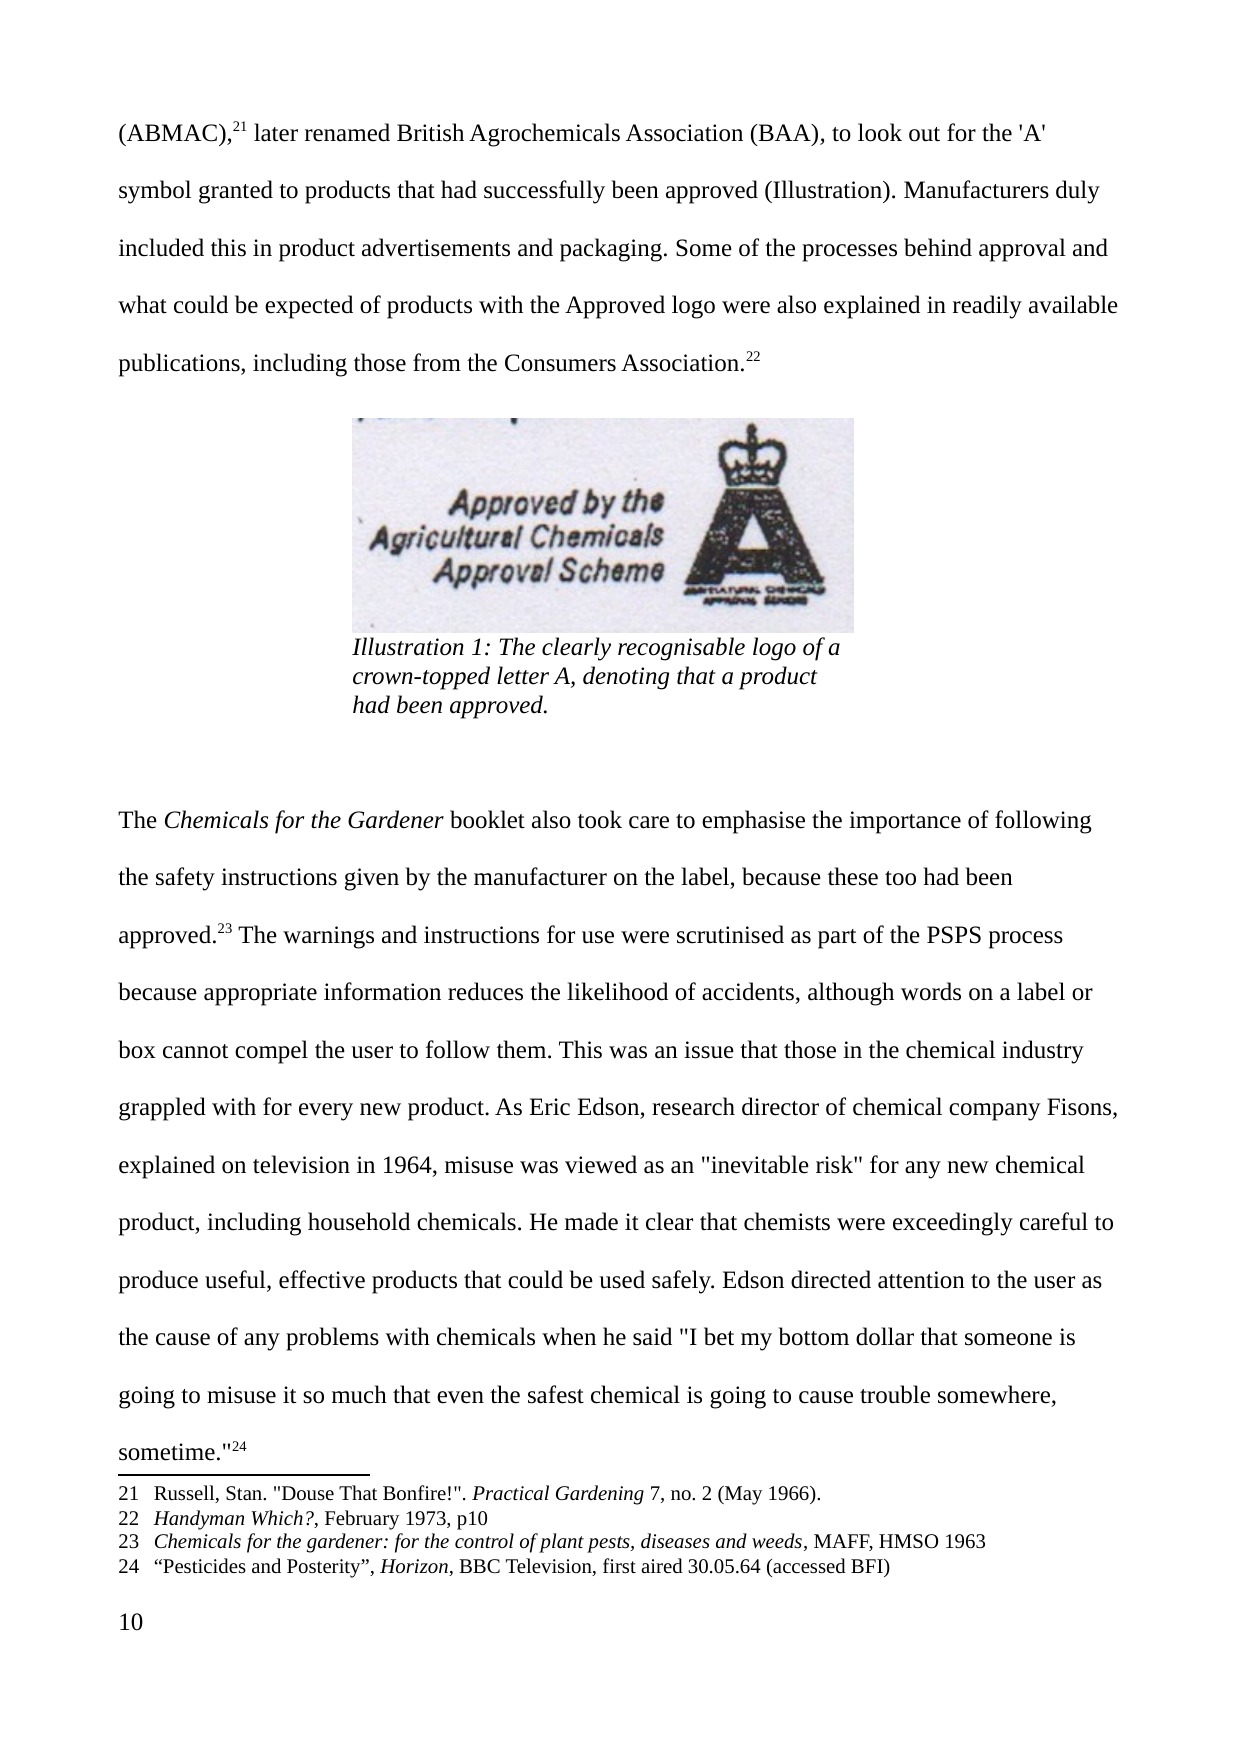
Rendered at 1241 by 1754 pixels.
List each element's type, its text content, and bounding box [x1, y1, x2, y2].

text “Pesticides and Posterity”, Horizon, BBC Television, first aired 30.05.64 (accessed BFI) [118, 1553, 1122, 1578]
picture [352, 418, 854, 633]
text The impact of this scheme on domestic users was that they were told that they could feel reassured that the new chemicals arriving on the market could be relied on to be safe (when the carefully worded precautions were followed) and effective. Garden chemical users were encouraged, through the government booklet Chemicals for the Gardener and via gardening magazines which picked up public relations material from the Association of British Manufacturers of Agricultural Chemicals (ABMAC), later renamed British Agrochemicals Association (BAA), to look out for the 'A' symbol granted to products that had successfully been approved (Illustration). Manufacturers duly included this in product advertisements and packaging. Some of the processes behind approval and what could be expected of products with the Approved logo were also explained in readily available publications, including those from the Consumers Association. [118, 118, 1122, 377]
text The Chemicals for the Gardener booklet also took care to emphasise the importance of following the safety instructions given by the manufacturer on the label, because these too had been approved. The warnings and instructions for use were scrutinised as part of the PSPS process because appropriate information reduces the likelihood of accidents, although words on a label or box cannot compel the user to follow them. This was an issue that those in the chemical industry grappled with for every new product. As Eric Edson, research director of chemical company Fisons, explained on television in 1964, misuse was viewed as an "inevitable risk" for any new chemical product, including household chemicals. He made it clear that chemists were exceedingly careful to produce useful, effective products that could be used safely. Edson directed attention to the user as the cause of any problems with chemicals when he said "I bet my bottom dollar that someone is going to misuse it so much that even the safest chemical is going to cause trouble somewhere, sometime." [118, 805, 1122, 1466]
text Russell, Stan. "Douse That Bonfire!". Practical Gardening 7, no. 2 (May 1966). [118, 1481, 1122, 1505]
text Chemicals for the gardener: for the control of plant pests, diseases and weeds, MAFF, HMSO 1963 [118, 1529, 1122, 1553]
text Illustration 1: The clearly recognisable logo of a crown-topped letter A, denoting that a product had been approved. [352, 633, 854, 719]
text Handyman Which?, February 1973, p10 [118, 1505, 1122, 1529]
